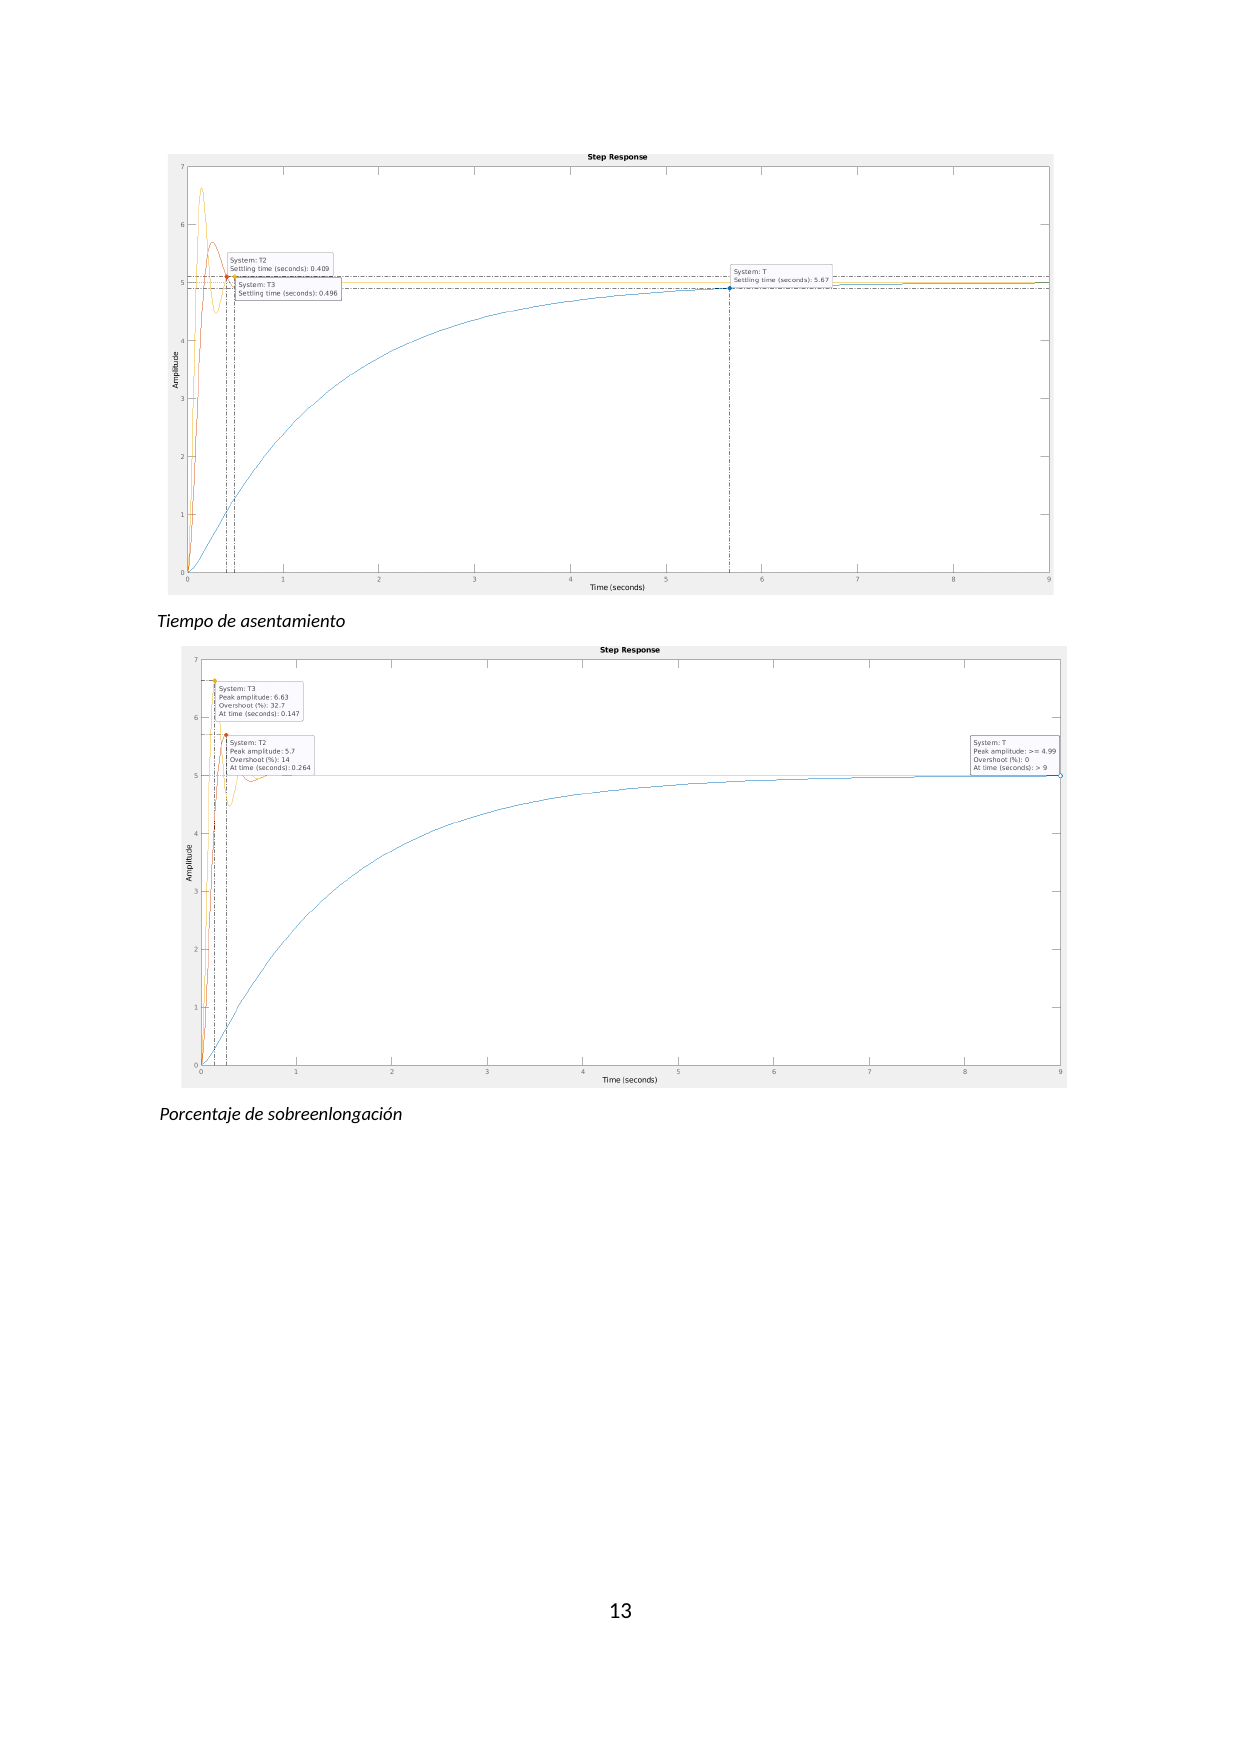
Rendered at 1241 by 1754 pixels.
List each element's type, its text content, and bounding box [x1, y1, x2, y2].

text [159, 641, 1076, 653]
text Tiempo de asentamiento [157, 163, 1074, 632]
text Porcentaje de sobreenlongación [159, 653, 1076, 1125]
picture [167, 154, 1054, 595]
picture [181, 646, 1067, 1088]
